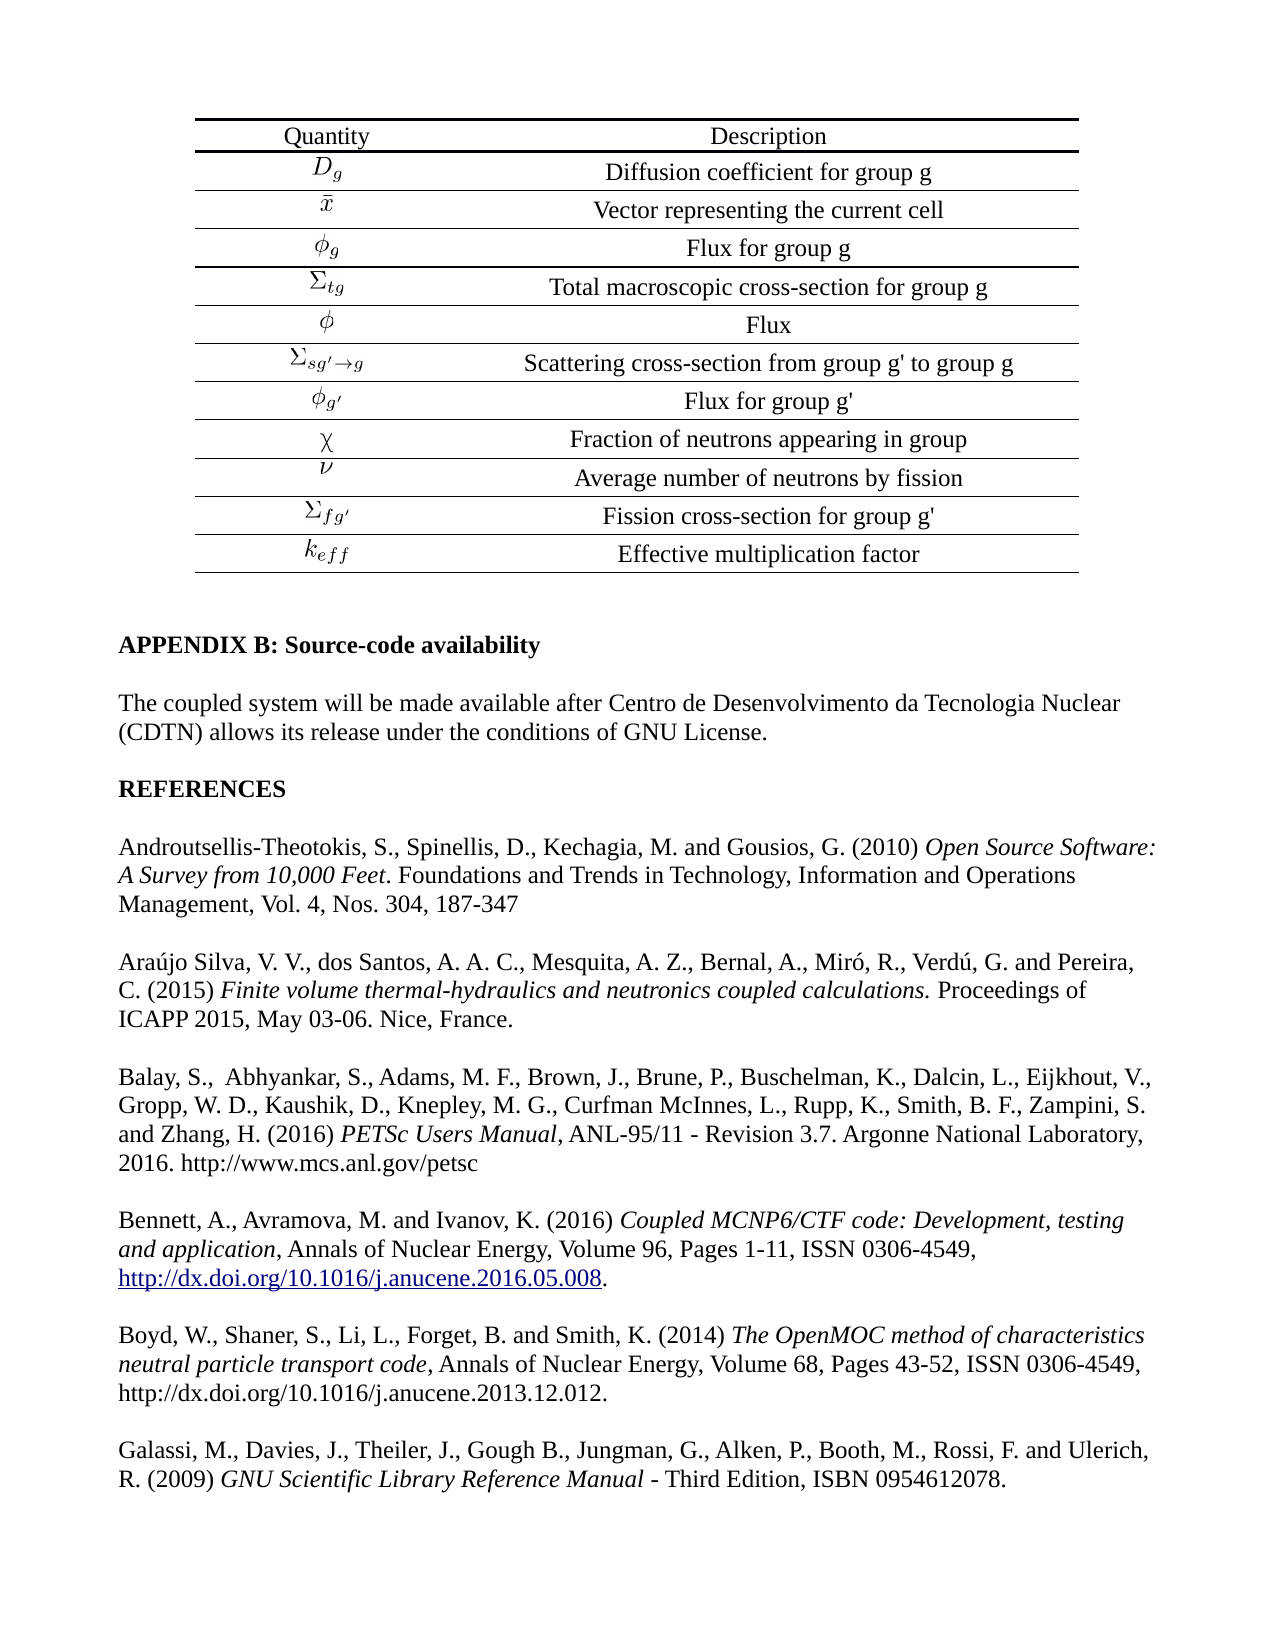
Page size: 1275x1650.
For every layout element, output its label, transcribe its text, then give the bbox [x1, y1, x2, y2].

table_cell Total macroscopic cross-section for group g [458, 268, 1079, 304]
text Balay, S., Abhyankar, S., Adams, M. F., Brown, J., Brune, P., Buschelman, K., Dalcin, L., Eijkhout, V., Gropp, W. D., Kaushik, D., Knepley, M. G., Curfman McInnes, L., Rupp, K., Smith, B. F., Zampini, S. and Zhang, H. (2016) PETSc Users Manual, ANL-95/11 - Revision 3.7. Argonne National Laboratory, 2016. http://www.mcs.anl.gov/petsc [118, 1062, 1157, 1177]
table_cell Effective multiplication factor [458, 535, 1079, 572]
table_cell χ [195, 420, 458, 457]
table_cell [195, 229, 458, 266]
table_cell Average number of neutrons by fission [458, 459, 1079, 496]
table_cell Vector representing the current cell [458, 191, 1079, 228]
text Bennett, A., Avramova, M. and Ivanov, K. (2016) Coupled MCNP6/CTF code: Development, testing and application, Annals of Nuclear Energy, Volume 96, Pages 1-11, ISSN 0306-4549, http://dx.doi.org/10.1016/j.anucene.2016.05.008. [118, 1205, 1157, 1292]
picture [305, 501, 349, 525]
picture [312, 386, 341, 411]
table_cell Diffusion coefficient for group g [458, 153, 1079, 190]
table_cell Flux for group g' [458, 382, 1079, 419]
table_cell [195, 153, 458, 190]
table_header Quantity [195, 121, 458, 150]
text Galassi, M., Davies, J., Theiler, J., Gough B., Jungman, G., Alken, P., Booth, M., Rossi, F. and Ulerich, R. (2009) GNU Scientific Library Reference Manual - Third Edition, ISBN 0954612078. [118, 1435, 1157, 1493]
text Boyd, W., Shaner, S., Li, L., Forget, B. and Smith, K. (2014) The OpenMOC method of characteristics neutral particle transport code, Annals of Nuclear Energy, Volume 68, Pages 43-52, ISSN 0306-4549, http://dx.doi.org/10.1016/j.anucene.2013.12.012. [118, 1320, 1157, 1407]
table_cell Scattering cross-section from group g' to group g [458, 344, 1079, 381]
table_cell Flux for group g [458, 229, 1079, 266]
picture [320, 462, 333, 474]
picture [305, 539, 349, 564]
table_cell Flux [458, 306, 1079, 343]
text APPENDIX B: Source-code availability [118, 630, 1157, 659]
table_cell Fraction of neutrons appearing in group [458, 420, 1079, 457]
table_cell [195, 306, 458, 343]
table_cell [195, 344, 458, 381]
picture [312, 157, 342, 182]
table_cell Fission cross-section for group g' [458, 497, 1079, 534]
picture [315, 233, 338, 259]
table_cell [195, 268, 458, 304]
table_cell [195, 535, 458, 572]
text Androutsellis-Theotokis, S., Spinellis, D., Kechagia, M. and Gousios, G. (2010) Open Source Software: A Survey from 10,000 Feet. Foundations and Trends in Technology, Information and Operations Management, Vol. 4, Nos. 304, 187-347 [118, 832, 1157, 918]
text Araújo Silva, V. V., dos Santos, A. A. C., Mesquita, A. Z., Bernal, A., Miró, R., Verdú, G. and Pereira, C. (2015) Finite volume thermal-hydraulics and neutronics coupled calculations. Proceedings of ICAPP 2015, May 03-06. Nice, France. [118, 947, 1157, 1033]
text REFERENCES [118, 774, 1157, 803]
text The coupled system will be made available after Centro de Desenvolvimento da Tecnologia Nuclear (CDTN) allows its release under the conditions of GNU License. [118, 688, 1157, 745]
picture [290, 348, 363, 372]
picture [320, 310, 334, 333]
table_cell [195, 459, 458, 496]
picture [320, 195, 333, 211]
table_cell [195, 382, 458, 419]
picture [310, 271, 344, 296]
table_header Description [458, 121, 1079, 150]
table_cell [195, 191, 458, 228]
table_cell [195, 497, 458, 534]
